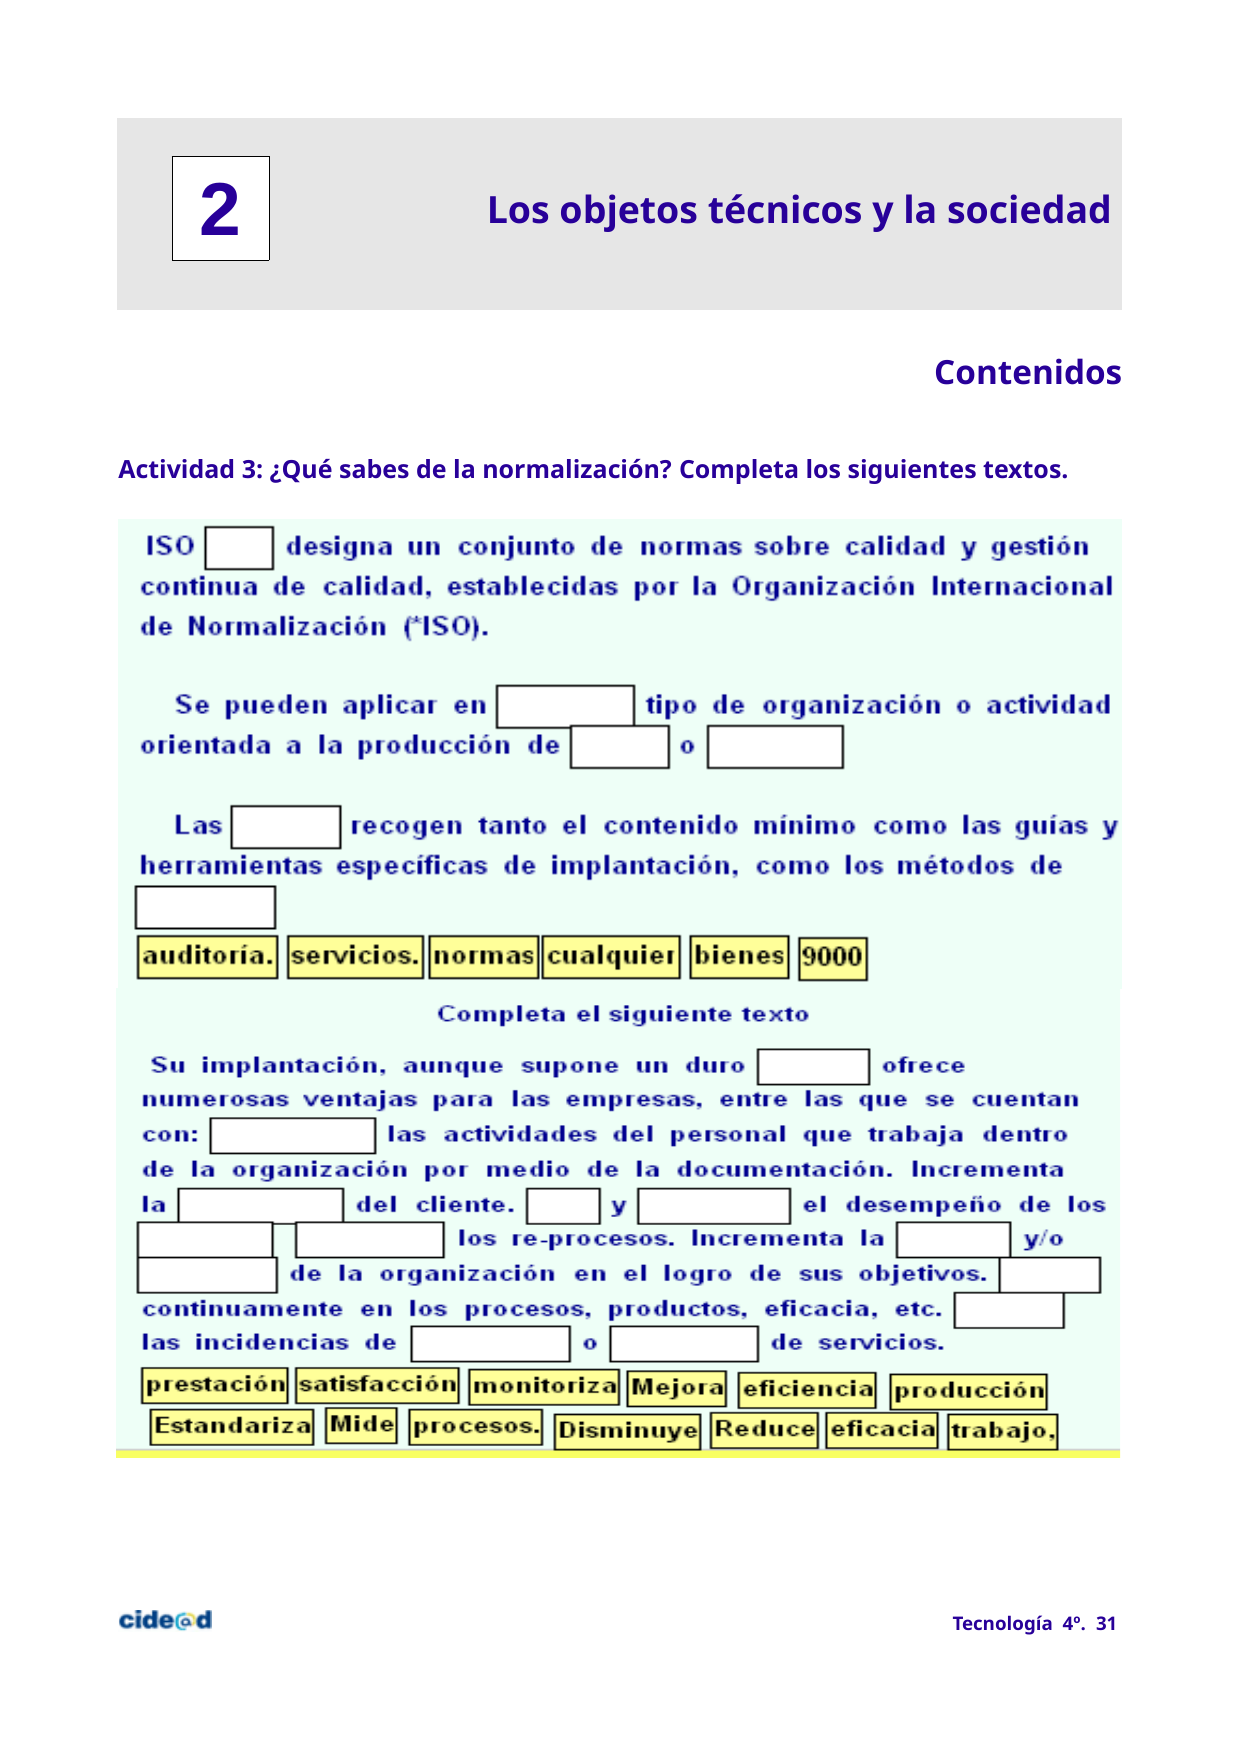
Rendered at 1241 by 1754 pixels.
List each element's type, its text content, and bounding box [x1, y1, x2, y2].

table_header Los objetos técnicos y la sociedad [117, 118, 1122, 310]
picture [118, 1610, 212, 1632]
text Contenidos [118, 349, 1122, 394]
text Actividad 3: ¿Qué sabes de la normalización? Completa los siguientes textos. [118, 452, 1122, 486]
